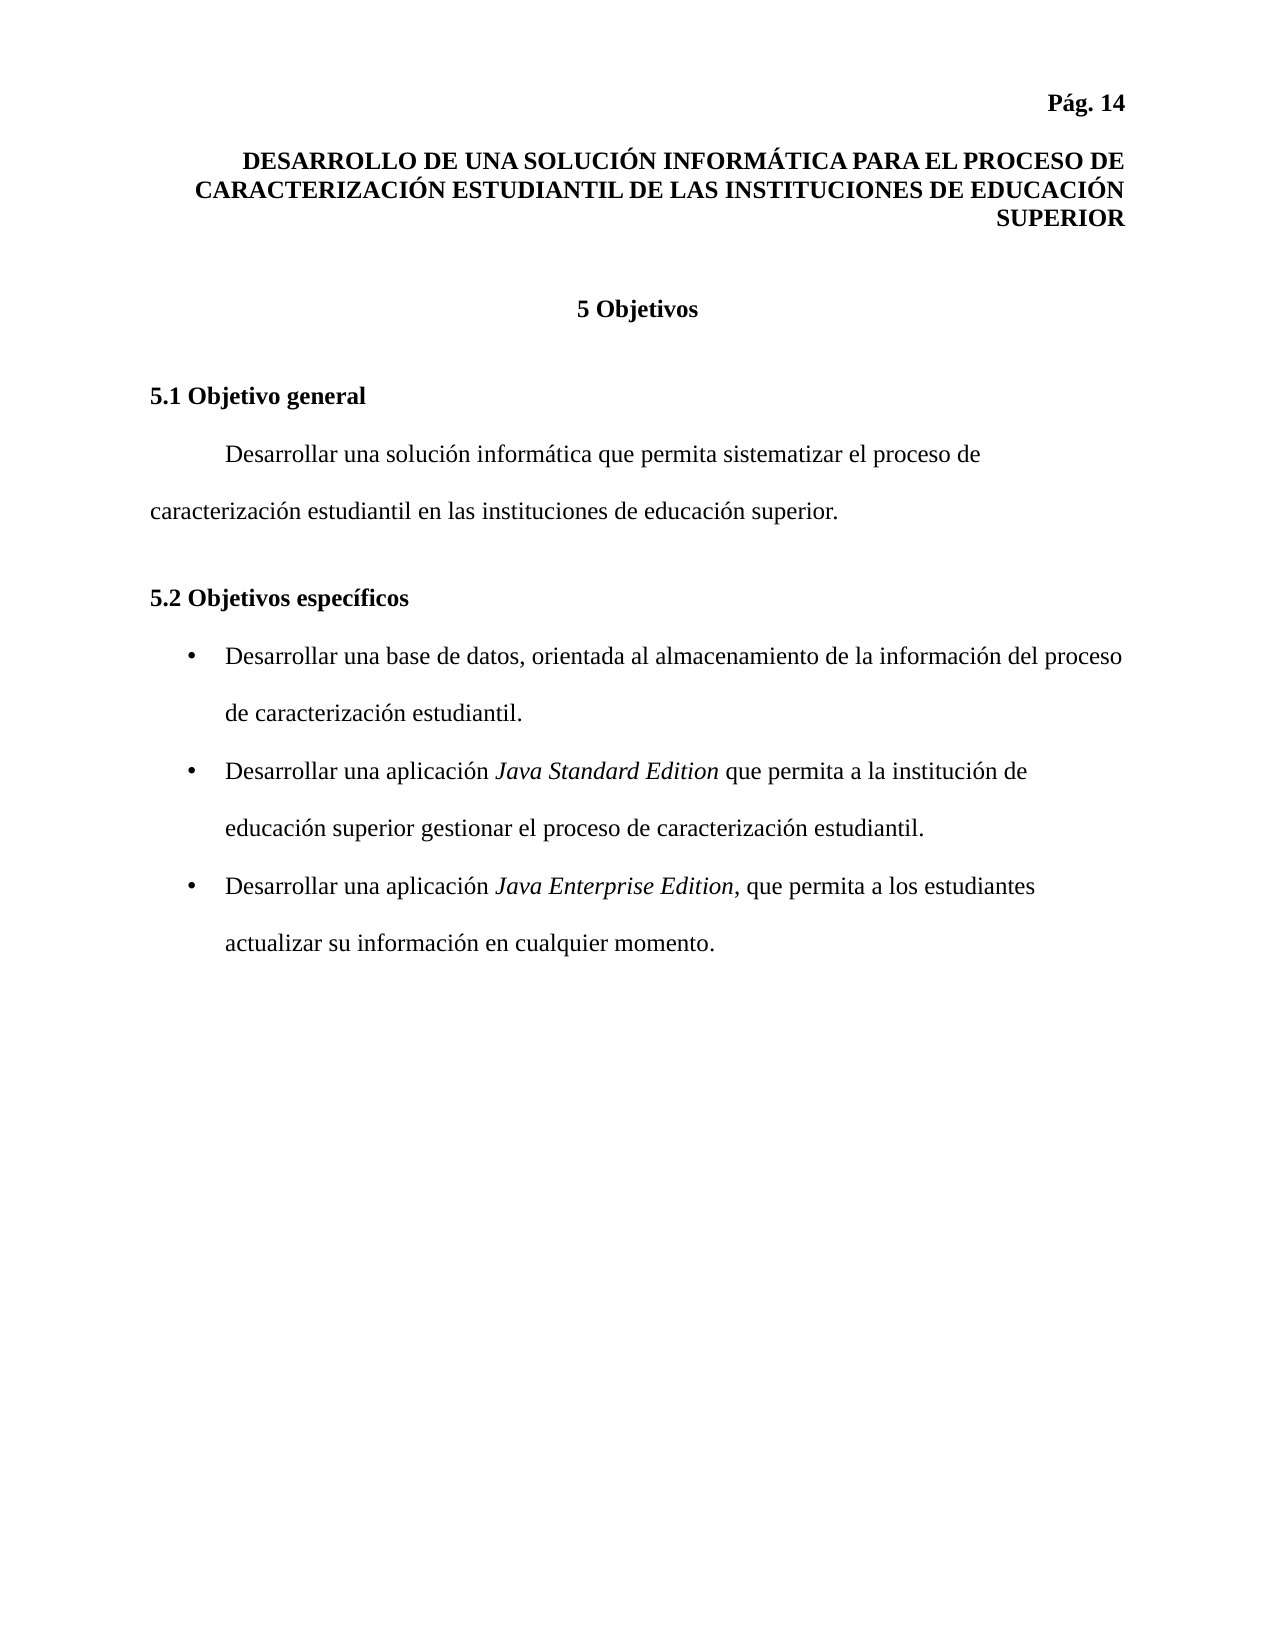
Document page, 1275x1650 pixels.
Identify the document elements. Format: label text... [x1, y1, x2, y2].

subtitle 5.1 Objetivo general [150, 381, 1125, 410]
list Desarrollar una base de datos, orientada al almacenamiento de la información del proceso de caracterización estudiantil. [187, 641, 1125, 727]
subtitle 5.2 Objetivos específicos [150, 583, 1125, 612]
list Desarrollar una aplicación Java Enterprise Edition, que permita a los estudiantes actualizar su información en cualquier momento. [187, 871, 1125, 957]
subtitle 5 Objetivos [150, 294, 1125, 323]
text Desarrollar una solución informática que permita sistematizar el proceso de caracterización estudiantil en las instituciones de educación superior. [150, 439, 1125, 525]
list Desarrollar una aplicación Java Standard Edition que permita a la institución de educación superior gestionar el proceso de caracterización estudiantil. [187, 756, 1125, 842]
